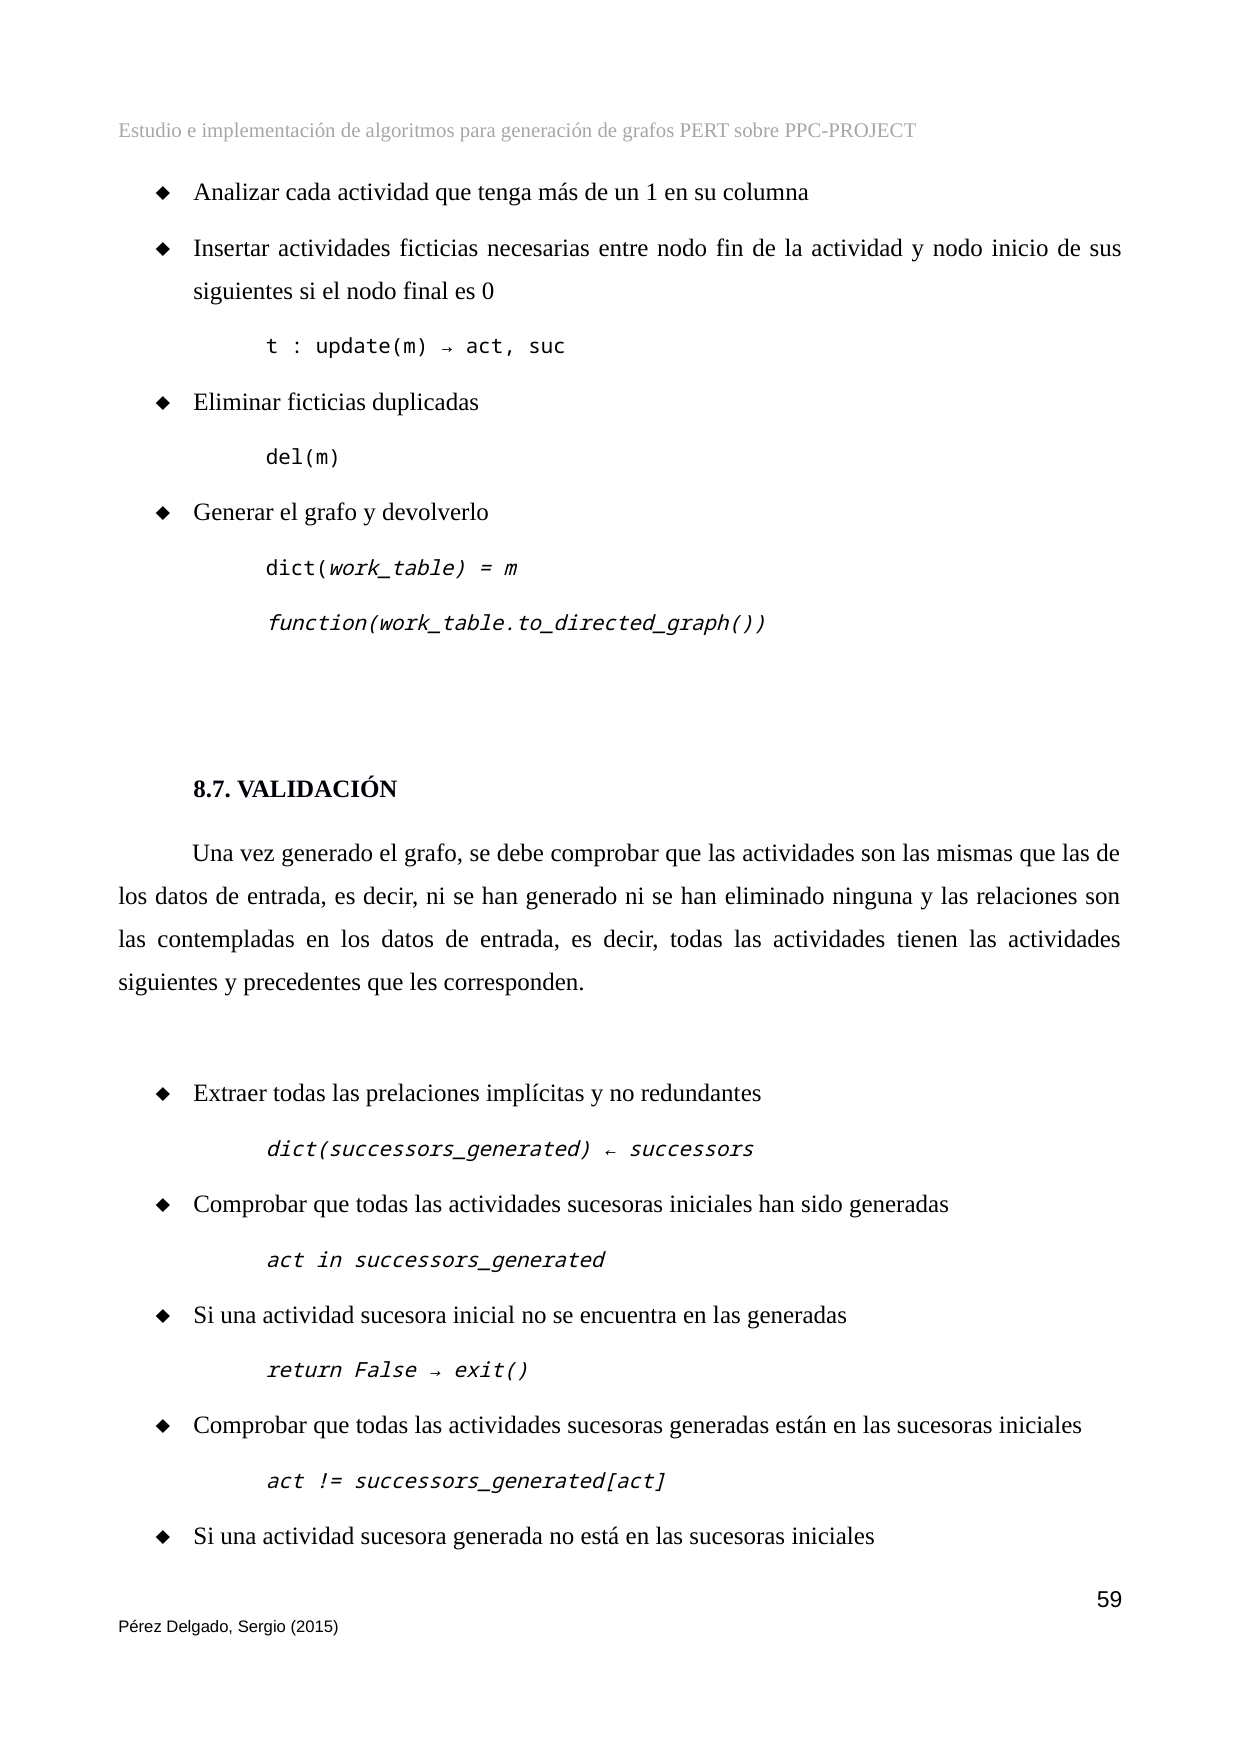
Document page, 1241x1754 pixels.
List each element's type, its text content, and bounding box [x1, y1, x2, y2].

list Si una actividad sucesora generada no está en las sucesoras iniciales [156, 1521, 1122, 1550]
text act != successors_generated[act] [266, 1466, 1122, 1494]
list Generar el grafo y devolverlo [156, 497, 1122, 526]
text t : update(m) → act, suc [193, 332, 1122, 360]
text act in successors_generated [266, 1245, 1122, 1273]
list Eliminar ficticias duplicadas [156, 387, 1122, 415]
list Comprobar que todas las actividades sucesoras iniciales han sido generadas [156, 1189, 1122, 1218]
text return False → exit() [266, 1355, 1122, 1384]
text function(work_table.to_directed_graph()) [193, 608, 1122, 637]
text dict(successors_generated) ← successors [266, 1134, 1122, 1162]
subtitle 8.7. VALIDACIÓN [156, 774, 1122, 803]
list Comprobar que todas las actividades sucesoras generadas están en las sucesoras iniciales [156, 1411, 1122, 1439]
text del(m) [193, 442, 1122, 471]
list Analizar cada actividad que tenga más de un 1 en su columna [156, 177, 1122, 206]
list Si una actividad sucesora inicial no se encuentra en las generadas [156, 1300, 1122, 1328]
text Una vez generado el grafo, se debe comprobar que las actividades son las mismas que las de los datos de entrada, es decir, ni se han generado ni se han eliminado ninguna y las relaciones son las contempladas en los datos de entrada, es decir, todas las actividades tienen las actividades siguientes y precedentes que les corresponden. [118, 838, 1122, 996]
list Extraer todas las prelaciones implícitas y no redundantes [156, 1078, 1122, 1107]
text dict(work_table) = m [266, 553, 1122, 581]
list Insertar actividades ficticias necesarias entre nodo fin de la actividad y nodo inicio de sus siguientes si el nodo final es 0 [156, 233, 1122, 305]
